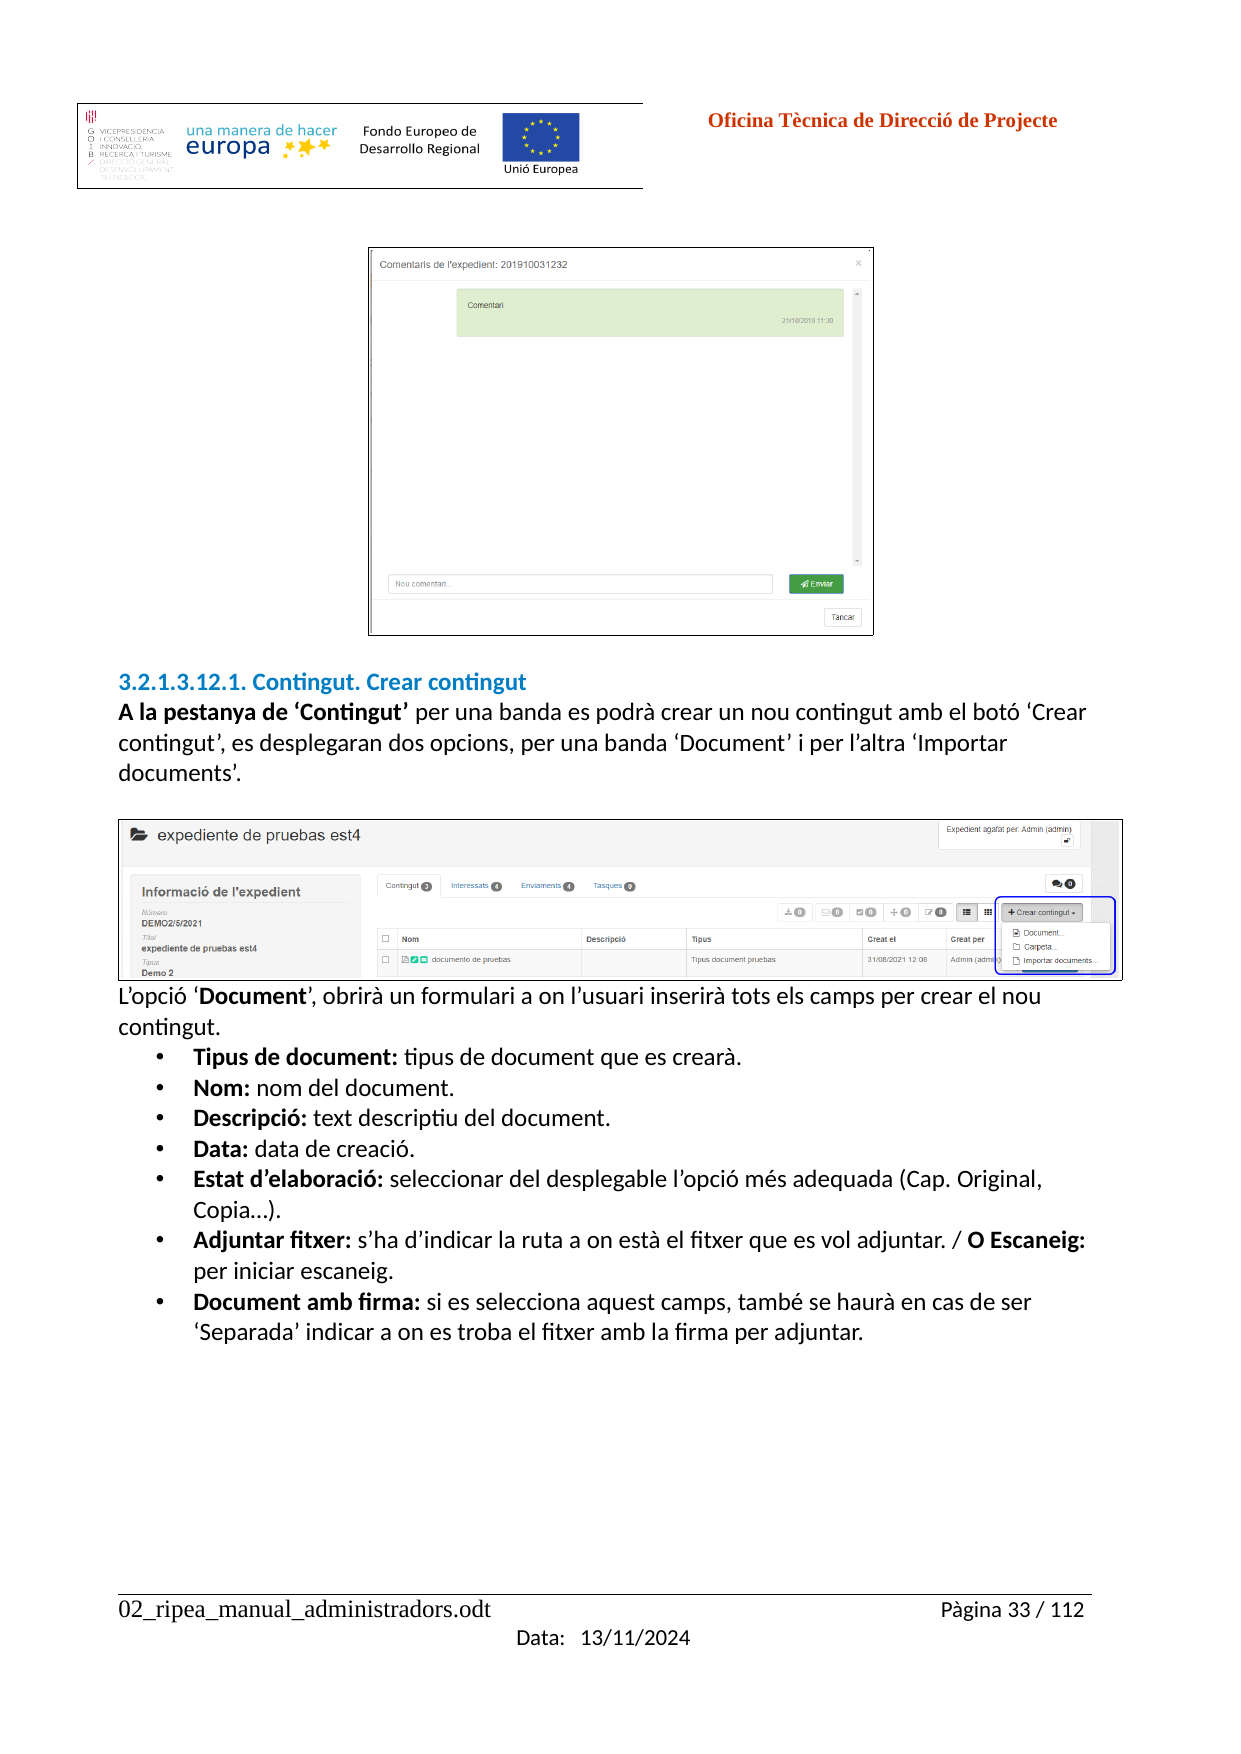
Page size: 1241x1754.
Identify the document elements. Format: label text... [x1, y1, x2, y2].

text A la pestanya de ‘Contingut’ per una banda es podrà crear un nou contingut amb el botó ‘Crear contingut’, es desplegaran dos opcions, per una banda ‘Document’ i per l’altra ‘Importar documents’. [118, 696, 1122, 788]
list Estat d’elaboració: seleccionar del desplegable l’opció més adequada (Cap. Original, Copia…). [156, 1163, 1122, 1224]
list Data: data de creació. [156, 1133, 1122, 1163]
picture [184, 108, 585, 182]
list Nom: nom del document. [156, 1072, 1122, 1102]
picture [82, 108, 178, 182]
picture [121, 821, 1119, 978]
list Document amb firma: si es selecciona aquest camps, també se haurà en cas de ser ‘Separada’ indicar a on es troba el fitxer amb la firma per adjuntar. [156, 1286, 1122, 1347]
list Descripció: text descriptiu del document. [156, 1102, 1122, 1133]
subtitle 3.2.1.3.12.1. Contingut. Crear contingut [118, 666, 1122, 696]
picture [370, 250, 870, 633]
list Tipus de document: tipus de document que es crearà. [156, 1041, 1122, 1072]
list Adjuntar fitxer: s’ha d’indicar la ruta a on està el fitxer que es vol adjuntar. / O Escaneig: per iniciar escaneig. [156, 1224, 1122, 1286]
text L’opció ‘Document’, obrirà un formulari a on l’usuari inserirà tots els camps per crear el nou contingut. [118, 981, 1122, 1041]
